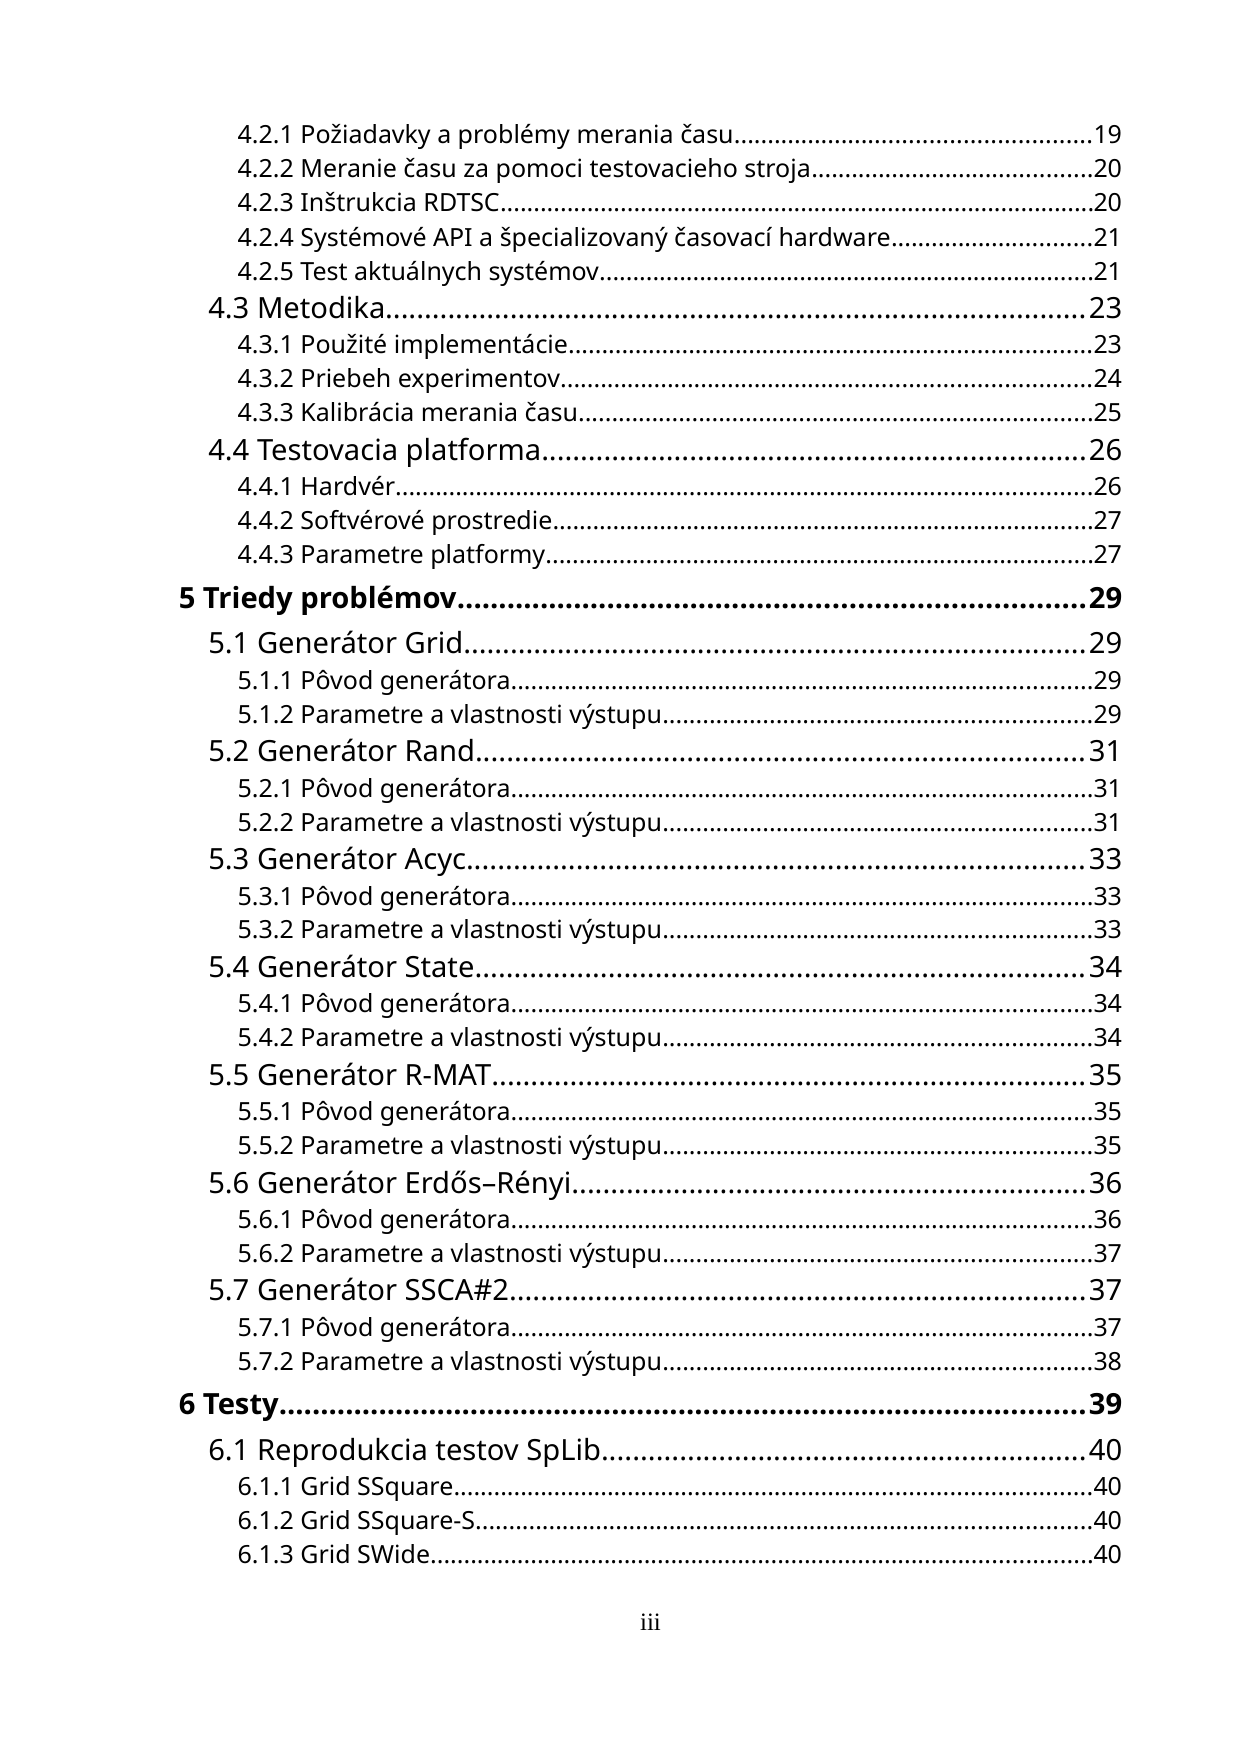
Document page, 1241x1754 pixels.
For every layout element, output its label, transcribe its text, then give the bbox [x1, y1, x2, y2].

text 5 Triedy problémov 29 [178, 577, 1122, 617]
text 5.5.2 Parametre a vlastnosti výstupu 35 [237, 1128, 1122, 1162]
text 6 Testy 39 [178, 1383, 1122, 1423]
text 5.2.2 Parametre a vlastnosti výstupu 31 [237, 804, 1122, 838]
text 5.7 Generátor SSCA#2 37 [208, 1270, 1122, 1309]
text 5.3 Generátor Acyc 33 [208, 838, 1122, 878]
text 5.2.1 Pôvod generátora 31 [237, 770, 1122, 804]
text 5.6.2 Parametre a vlastnosti výstupu 37 [237, 1236, 1122, 1270]
text 5.4 Generátor State 34 [208, 946, 1122, 986]
text 4.3.3 Kalibrácia merania času 25 [237, 395, 1122, 429]
text 6.1.1 Grid SSquare 40 [237, 1469, 1122, 1503]
text 4.2.5 Test aktuálnych systémov 21 [237, 253, 1122, 287]
text 6.1.3 Grid SWide 40 [237, 1537, 1122, 1571]
text 6.1 Reprodukcia testov SpLib 40 [208, 1429, 1122, 1469]
text 5.7.1 Pôvod generátora 37 [237, 1309, 1122, 1343]
text 4.4 Testovacia platforma 26 [208, 429, 1122, 469]
text 4.3.2 Priebeh experimentov 24 [237, 361, 1122, 395]
text 4.2.4 Systémové API a špecializovaný časovací hardware 21 [237, 219, 1122, 253]
text 4.2.3 Inštrukcia RDTSC 20 [237, 185, 1122, 219]
text 4.4.3 Parametre platformy 27 [237, 537, 1122, 571]
text 5.7.2 Parametre a vlastnosti výstupu 38 [237, 1343, 1122, 1377]
text 4.3.1 Použité implementácie 23 [237, 327, 1122, 361]
text 5.1.2 Parametre a vlastnosti výstupu 29 [237, 697, 1122, 731]
text 5.1 Generátor Grid 29 [208, 623, 1122, 662]
text 4.3 Metodika 23 [208, 287, 1122, 327]
text 4.2.2 Meranie času za pomoci testovacieho stroja 20 [237, 151, 1122, 185]
text 5.3.2 Parametre a vlastnosti výstupu 33 [237, 912, 1122, 946]
text 5.5.1 Pôvod generátora 35 [237, 1094, 1122, 1128]
text 5.4.1 Pôvod generátora 34 [237, 986, 1122, 1020]
text 4.4.2 Softvérové prostredie 27 [237, 503, 1122, 537]
text 6.1.2 Grid SSquare-S 40 [237, 1503, 1122, 1537]
text 5.2 Generátor Rand 31 [208, 731, 1122, 770]
text 4.2.1 Požiadavky a problémy merania času 19 [237, 117, 1122, 151]
text 5.1.1 Pôvod generátora 29 [237, 662, 1122, 697]
text 5.4.2 Parametre a vlastnosti výstupu 34 [237, 1020, 1122, 1054]
text 5.5 Generátor R-MAT 35 [208, 1054, 1122, 1094]
text 5.3.1 Pôvod generátora 33 [237, 878, 1122, 912]
text 5.6 Generátor Erdős–Rényi 36 [208, 1162, 1122, 1202]
text 5.6.1 Pôvod generátora 36 [237, 1202, 1122, 1236]
text 4.4.1 Hardvér 26 [237, 469, 1122, 503]
